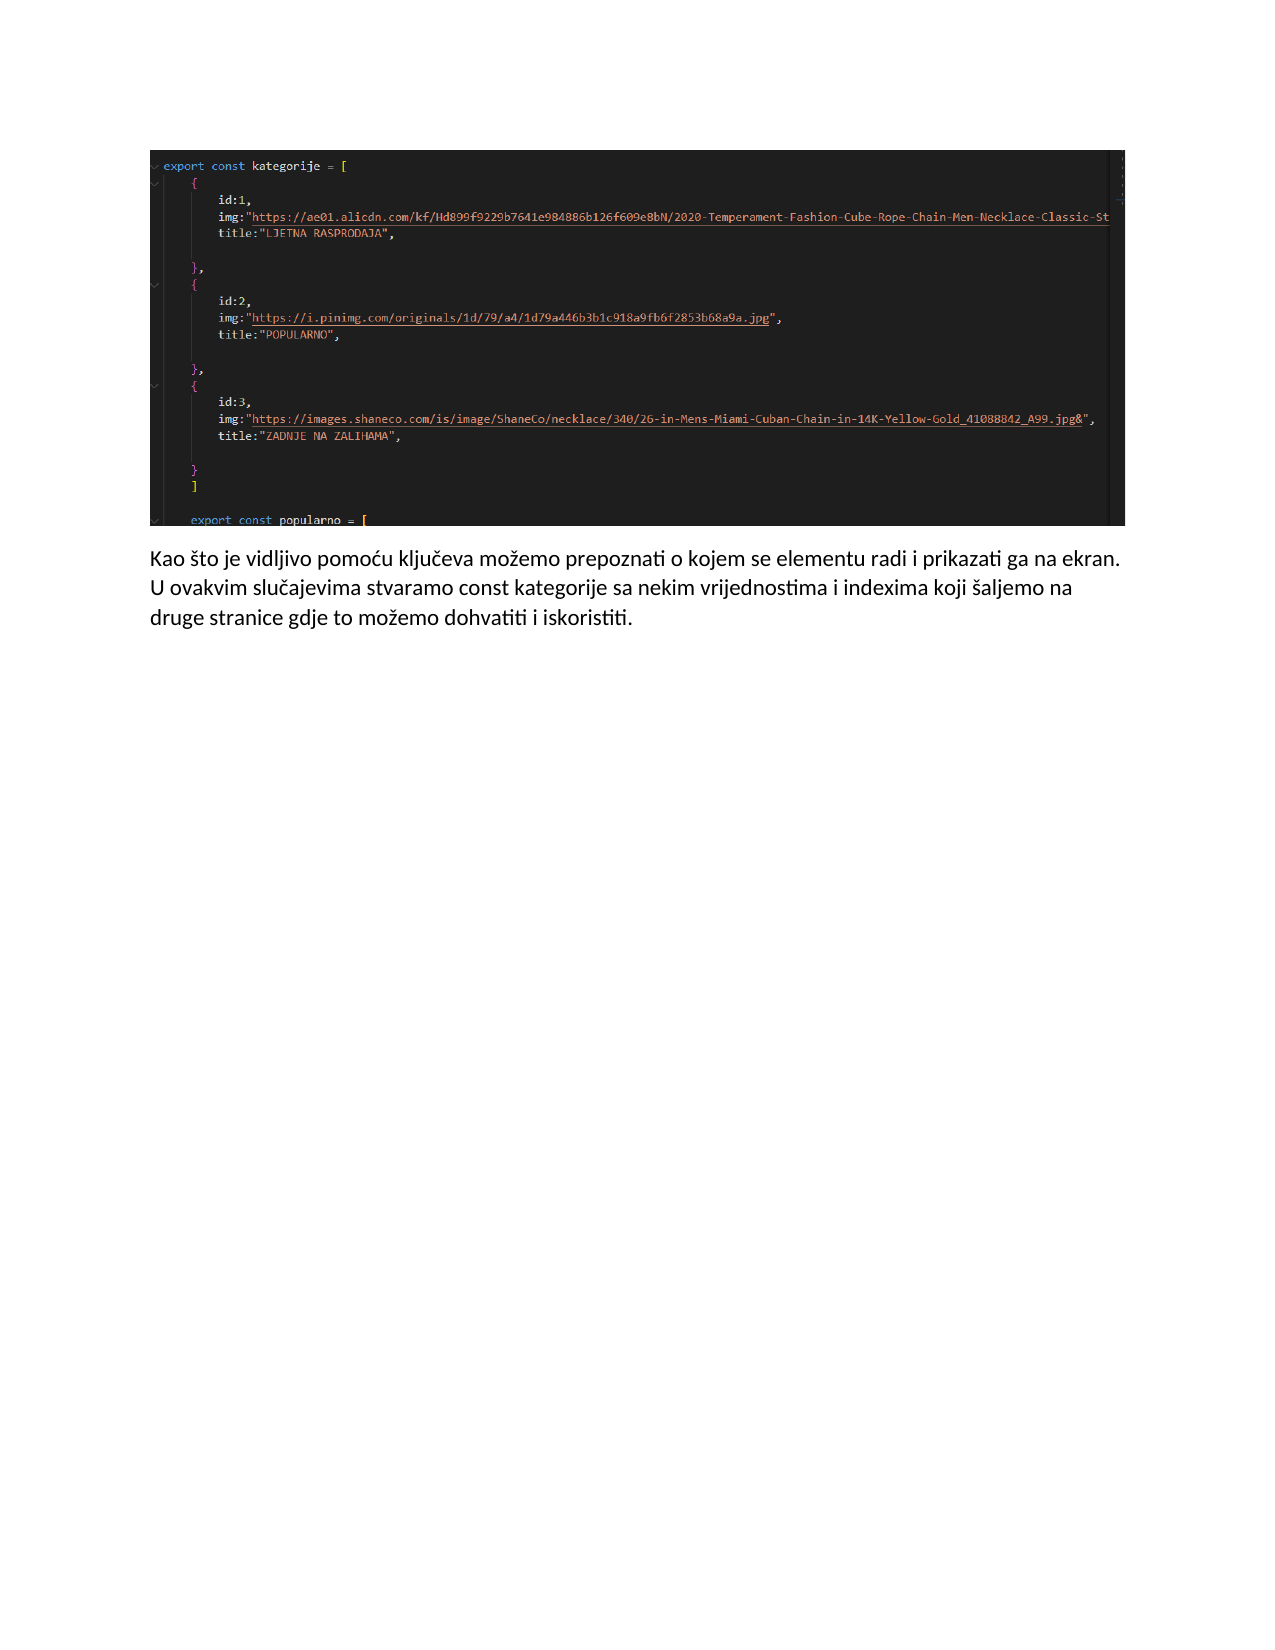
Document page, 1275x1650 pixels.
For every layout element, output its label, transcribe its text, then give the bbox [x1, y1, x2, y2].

text Kao što je vidljivo pomoću ključeva možemo prepoznati o kojem se elementu radi i prikazati ga na ekran. U ovakvim slučajevima stvaramo const kategorije sa nekim vrijednostima i indexima koji šaljemo na druge stranice gdje to možemo dohvatiti i iskoristiti. [150, 544, 1125, 631]
